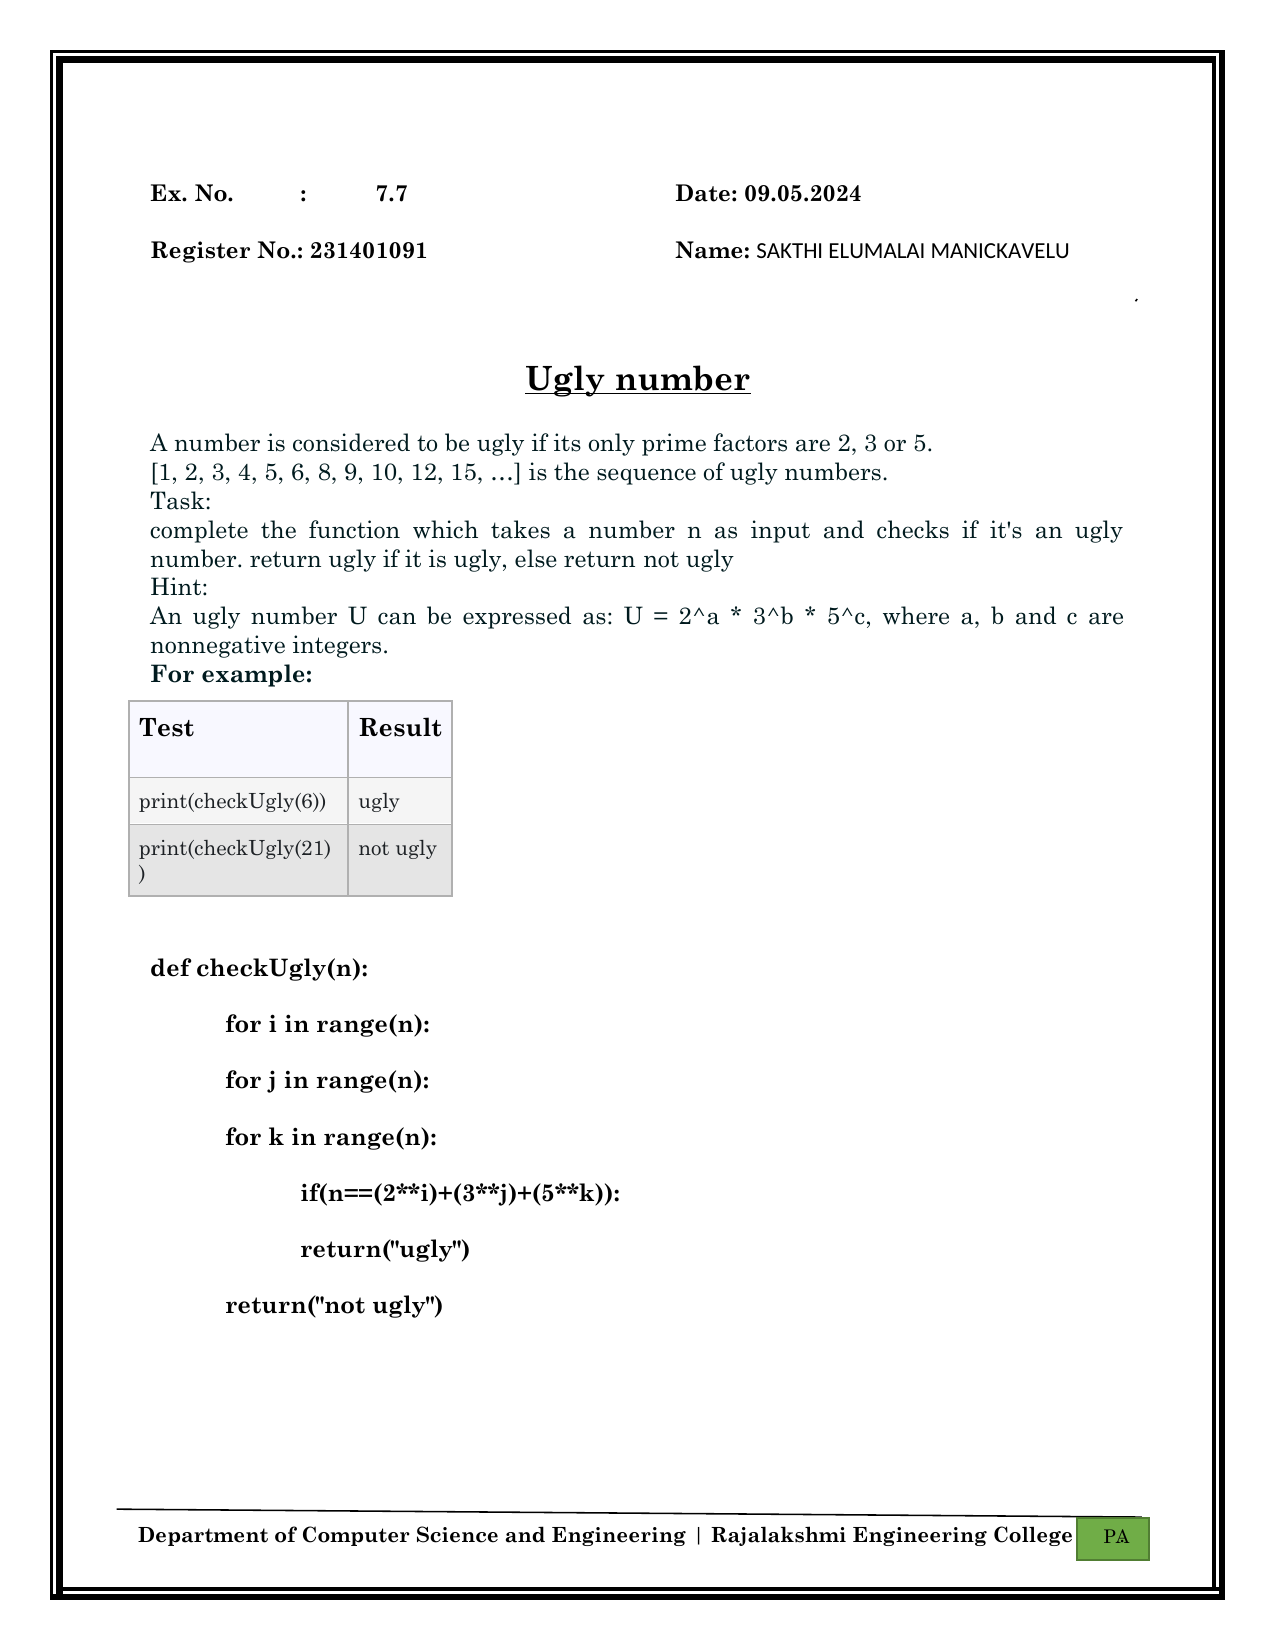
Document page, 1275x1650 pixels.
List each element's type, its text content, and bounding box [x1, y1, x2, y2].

text Ugly number [150, 358, 1125, 398]
text if(n==(2**i)+(3**j)+(5**k)): [150, 1177, 1125, 1206]
text return("ugly") [150, 1234, 1125, 1262]
text Ex. No. : 7.7 Date: 09.05.2024 [150, 179, 1125, 207]
text A number is considered to be ugly if its only prime factors are 2, 3 or 5. [150, 428, 1125, 457]
table_header Test [130, 702, 347, 777]
text [1, 2, 3, 4, 5, 6, 8, 9, 10, 12, 15, …] is the sequence of ugly numbers. [150, 457, 1125, 486]
text return("not ugly") [150, 1290, 1125, 1319]
table_cell print(checkUgly(6)) [130, 778, 347, 823]
text Task: [150, 486, 1125, 514]
text complete the function which takes a number n as input and checks if it's an ugly number. return ugly if it is ugly, else return not ugly [150, 514, 1125, 572]
table_cell print(checkUgly(21)) [130, 825, 347, 895]
text An ugly number U can be expressed as: U = 2^a * 3^b * 5^c, where a, b and c are nonnegative integers. [150, 601, 1125, 659]
table_cell not ugly [349, 825, 451, 895]
text for k in range(n): [150, 1121, 1125, 1150]
table_cell ugly [349, 778, 451, 823]
text for j in range(n): [150, 1065, 1125, 1094]
text def checkUgly(n): [150, 953, 1125, 982]
text Register No.: 231401091 Name: SAKTHI ELUMALAI MANICKAVELU [150, 236, 1125, 264]
text for i in range(n): [150, 1009, 1125, 1038]
table_header Result [349, 702, 451, 777]
text For example: [150, 659, 1125, 688]
text Hint: [150, 572, 1125, 601]
